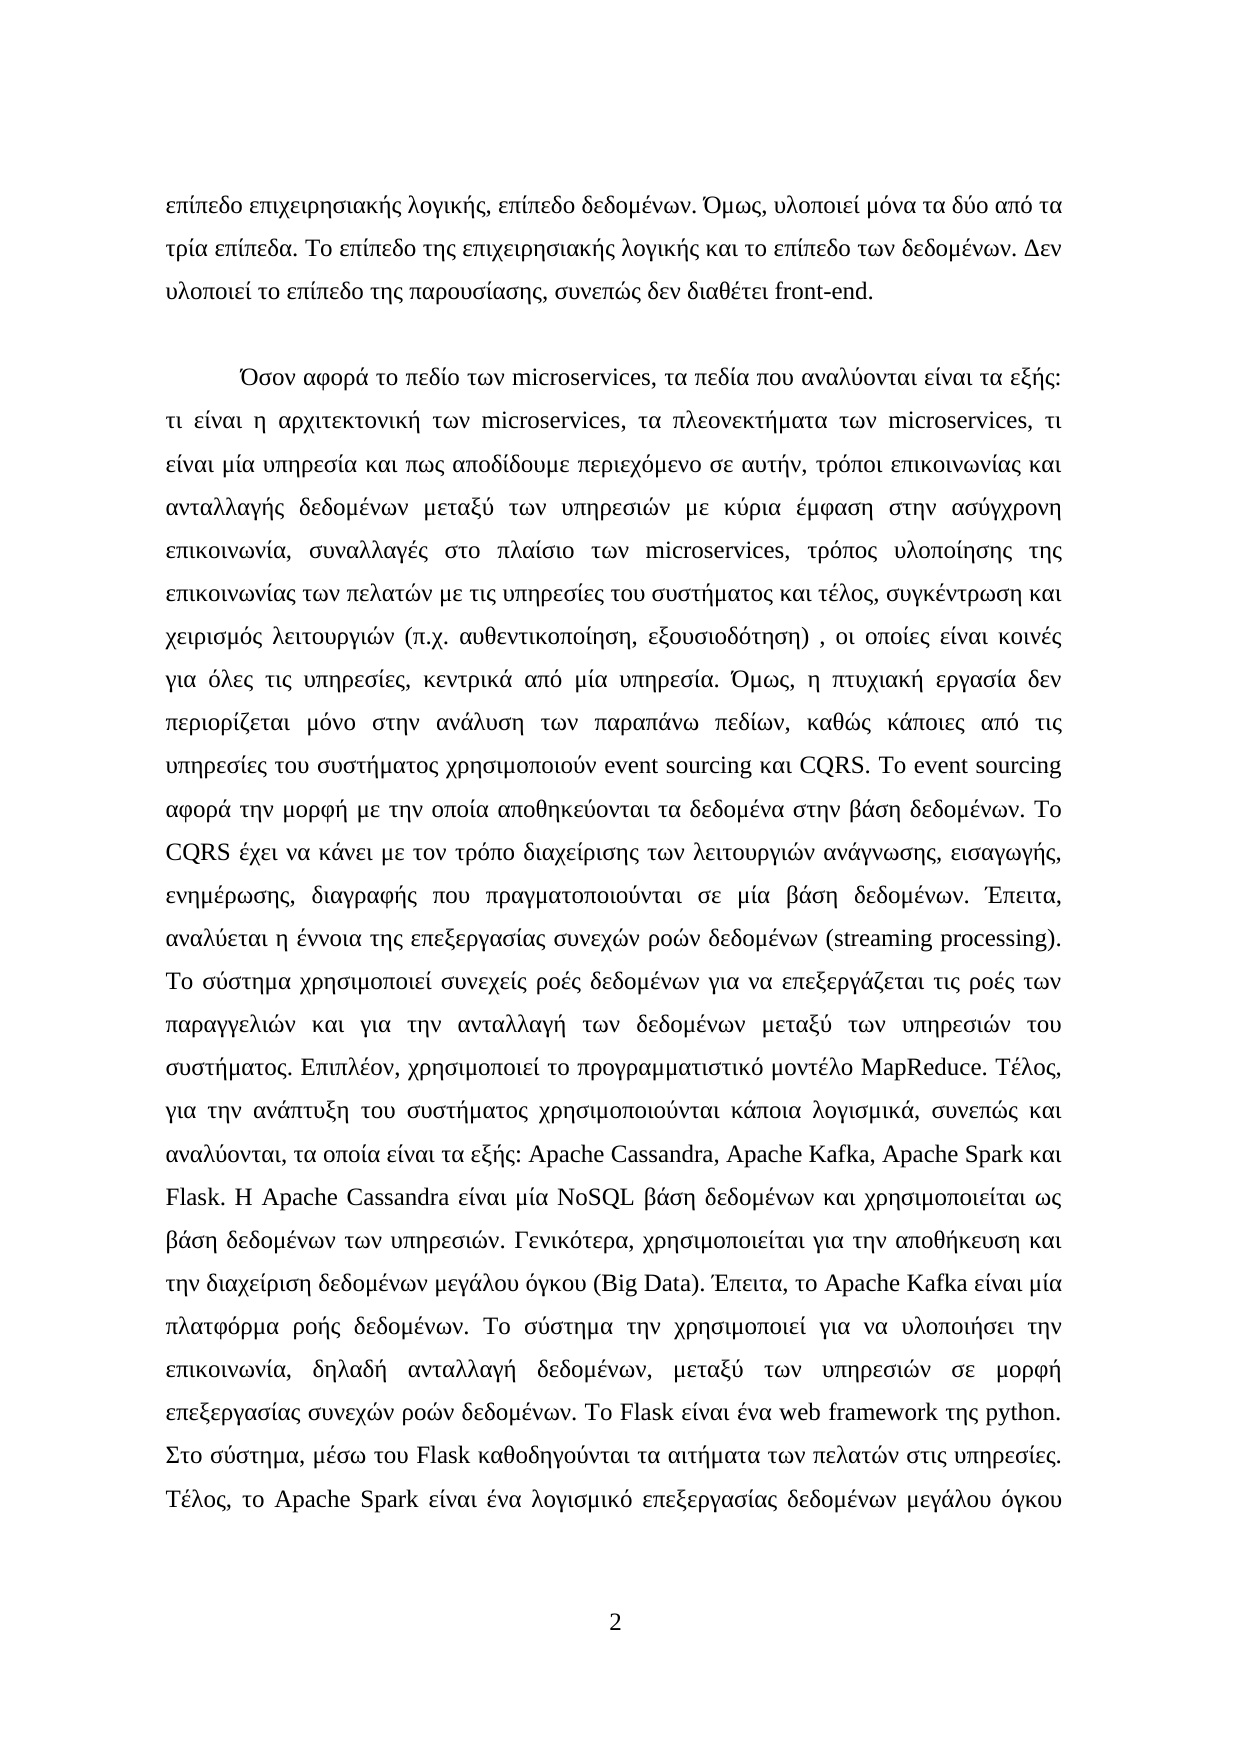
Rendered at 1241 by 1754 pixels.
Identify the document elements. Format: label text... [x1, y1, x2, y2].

text επίπεδο επιχειρησιακής λογικής, επίπεδο δεδομένων. Όμως, υλοποιεί μόνα τα δύο από τα τρία επίπεδα. Το επίπεδο της επιχειρησιακής λογικής και το επίπεδο των δεδομένων. Δεν υλοποιεί το επίπεδο της παρουσίασης, συνεπώς δεν διαθέτει front-end. [165, 190, 1063, 305]
text Όσον αφορά το πεδίο των microservices, τα πεδία που αναλύονται είναι τα εξής: τι είναι η αρχιτεκτονική των microservices, τα πλεονεκτήματα των microservices, τι είναι μία υπηρεσία και πως αποδίδουμε περιεχόμενο σε αυτήν, τρόποι επικοινωνίας και ανταλλαγής δεδομένων μεταξύ των υπηρεσιών με κύρια έμφαση στην ασύγχρονη επικοινωνία, συναλλαγές στο πλαίσιο των microservices, τρόπος υλοποίησης της επικοινωνίας των πελατών με τις υπηρεσίες του συστήματος και τέλος, συγκέντρωση και χειρισμός λειτουργιών (π.χ. αυθεντικοποίηση, εξουσιοδότηση) , οι οποίες είναι κοινές για όλες τις υπηρεσίες, κεντρικά από μία υπηρεσία. Όμως, η πτυχιακή εργασία δεν περιορίζεται μόνο στην ανάλυση των παραπάνω πεδίων, καθώς κάποιες από τις υπηρεσίες του συστήματος χρησιμοποιούν event sourcing και CQRS. Το event sourcing αφορά την μορφή με την οποία αποθηκεύονται τα δεδομένα στην βάση δεδομένων. Το CQRS έχει να κάνει με τον τρόπο διαχείρισης των λειτουργιών ανάγνωσης, εισαγωγής, ενημέρωσης, διαγραφής που πραγματοποιούνται σε μία βάση δεδομένων. Έπειτα, αναλύεται η έννοια της επεξεργασίας συνεχών ροών δεδομένων (streaming processing). Το σύστημα χρησιμοποιεί συνεχείς ροές δεδομένων για να επεξεργάζεται τις ροές των παραγγελιών και για την ανταλλαγή των δεδομένων μεταξύ των υπηρεσιών του συστήματος. Επιπλέον, χρησιμοποιεί το προγραμματιστικό μοντέλο MapReduce. Τέλος, για την ανάπτυξη του συστήματος χρησιμοποιούνται κάποια λογισμικά, συνεπώς και αναλύονται, τα οποία είναι τα εξής: Apache Cassandra, Apache Kafka, Apache Spark και Flask. Η Apache Cassandra είναι μία NoSQL βάση δεδομένων και χρησιμοποιείται ως βάση δεδομένων των υπηρεσιών. Γενικότερα, χρησιμοποιείται για την αποθήκευση και την διαχείριση δεδομένων μεγάλου όγκου (Big Data). Έπειτα, το Apache Kafka είναι μία πλατφόρμα ροής δεδομένων. Το σύστημα την χρησιμοποιεί για να υλοποιήσει την επικοινωνία, δηλαδή ανταλλαγή δεδομένων, μεταξύ των υπηρεσιών σε μορφή επεξεργασίας συνεχών ροών δεδομένων. Το Flask είναι ένα web framework της python. Στο σύστημα, μέσω του Flask καθοδηγούνται τα αιτήματα των πελατών στις υπηρεσίες. Τέλος, το Apache Spark είναι ένα λογισμικό επεξεργασίας δεδομένων μεγάλου όγκου [165, 362, 1063, 1512]
